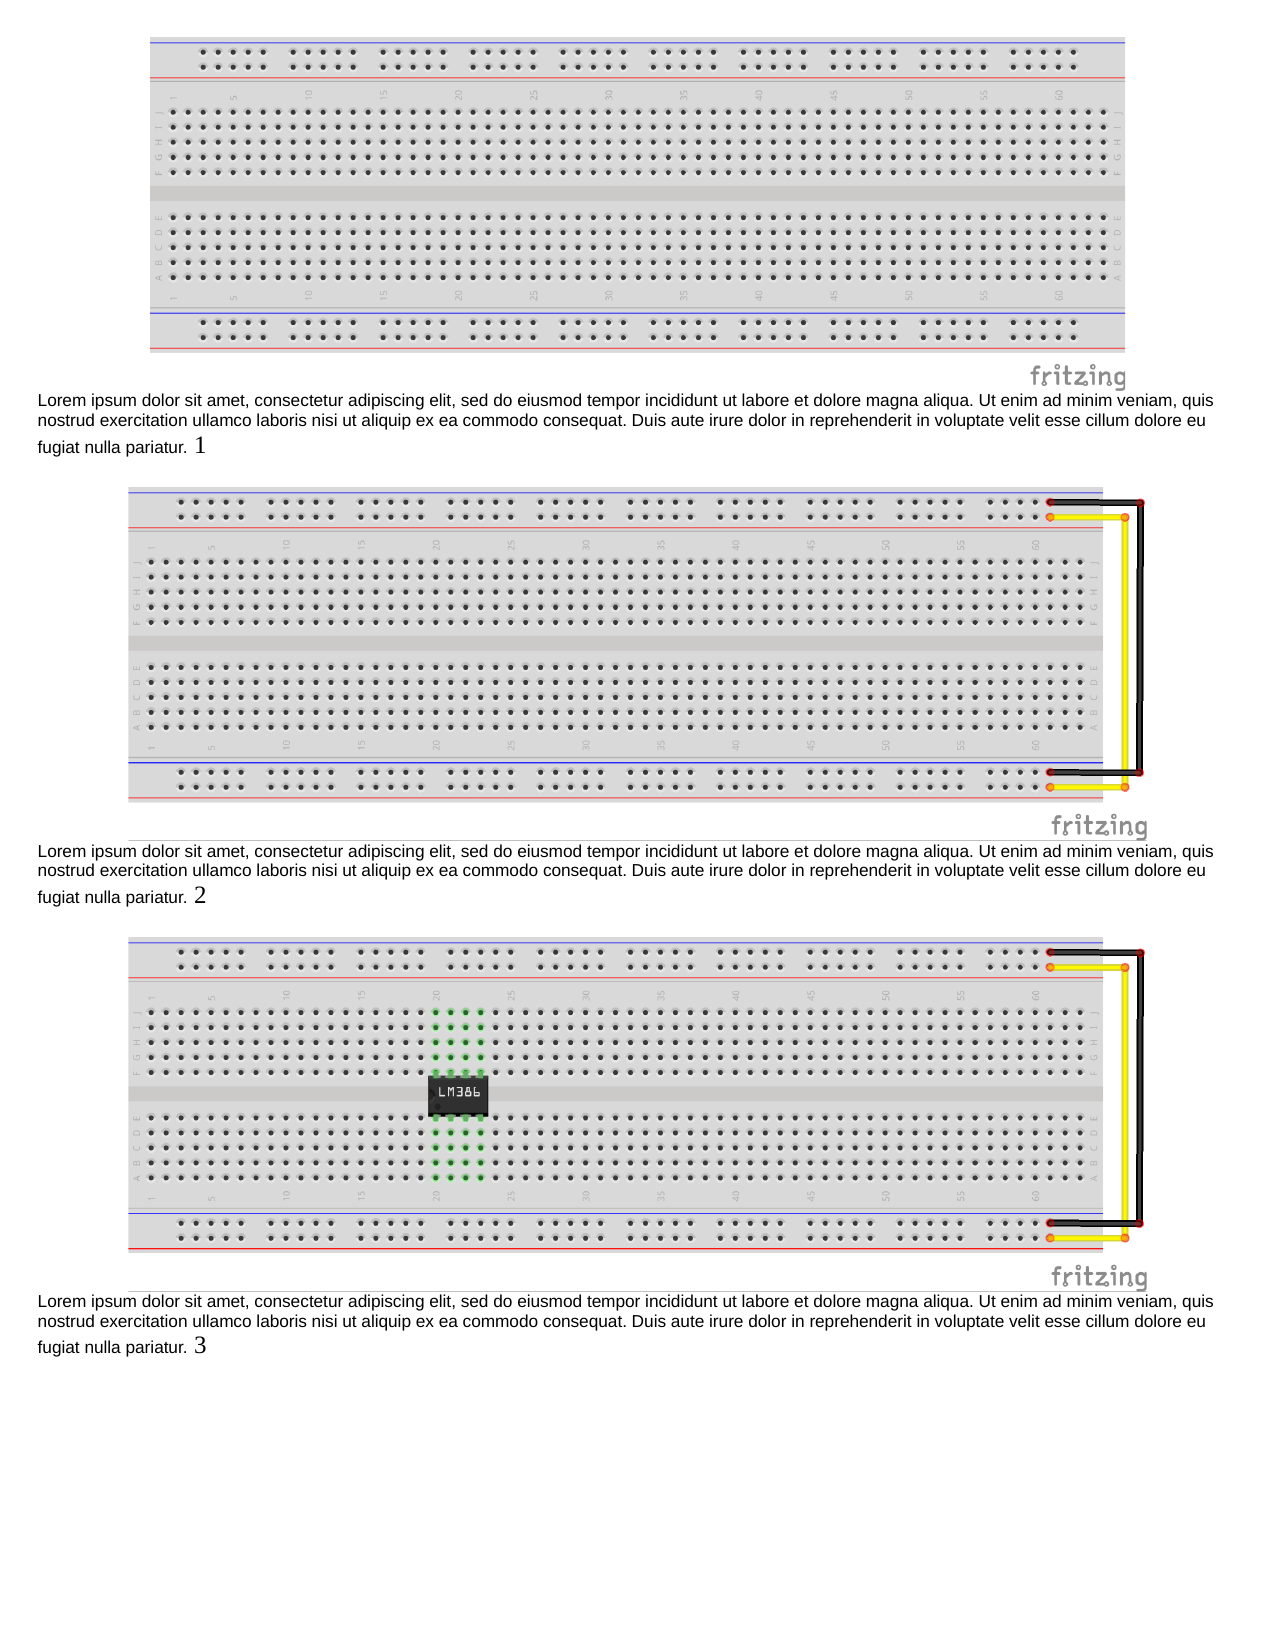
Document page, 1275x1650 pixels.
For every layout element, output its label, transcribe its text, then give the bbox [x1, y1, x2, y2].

picture [128, 487, 1147, 841]
picture [150, 37, 1125, 391]
picture [128, 937, 1147, 1292]
text Lorem ipsum dolor sit amet, consectetur adipiscing elit, sed do eiusmod tempor incididunt ut labore et dolore magna aliqua. Ut enim ad minim veniam, quis nostrud exercitation ullamco laboris nisi ut aliquip ex ea commodo consequat. Duis aute irure dolor in reprehenderit in voluptate velit esse cillum dolore eu fugiat nulla pariatur. 3 [37, 938, 1237, 1359]
text Lorem ipsum dolor sit amet, consectetur adipiscing elit, sed do eiusmod tempor incididunt ut labore et dolore magna aliqua. Ut enim ad minim veniam, quis nostrud exercitation ullamco laboris nisi ut aliquip ex ea commodo consequat. Duis aute irure dolor in reprehenderit in voluptate velit esse cillum dolore eu fugiat nulla pariatur. 2 [37, 488, 1237, 909]
text Lorem ipsum dolor sit amet, consectetur adipiscing elit, sed do eiusmod tempor incididunt ut labore et dolore magna aliqua. Ut enim ad minim veniam, quis nostrud exercitation ullamco laboris nisi ut aliquip ex ea commodo consequat. Duis aute irure dolor in reprehenderit in voluptate velit esse cillum dolore eu fugiat nulla pariatur. 1 [37, 37, 1237, 459]
